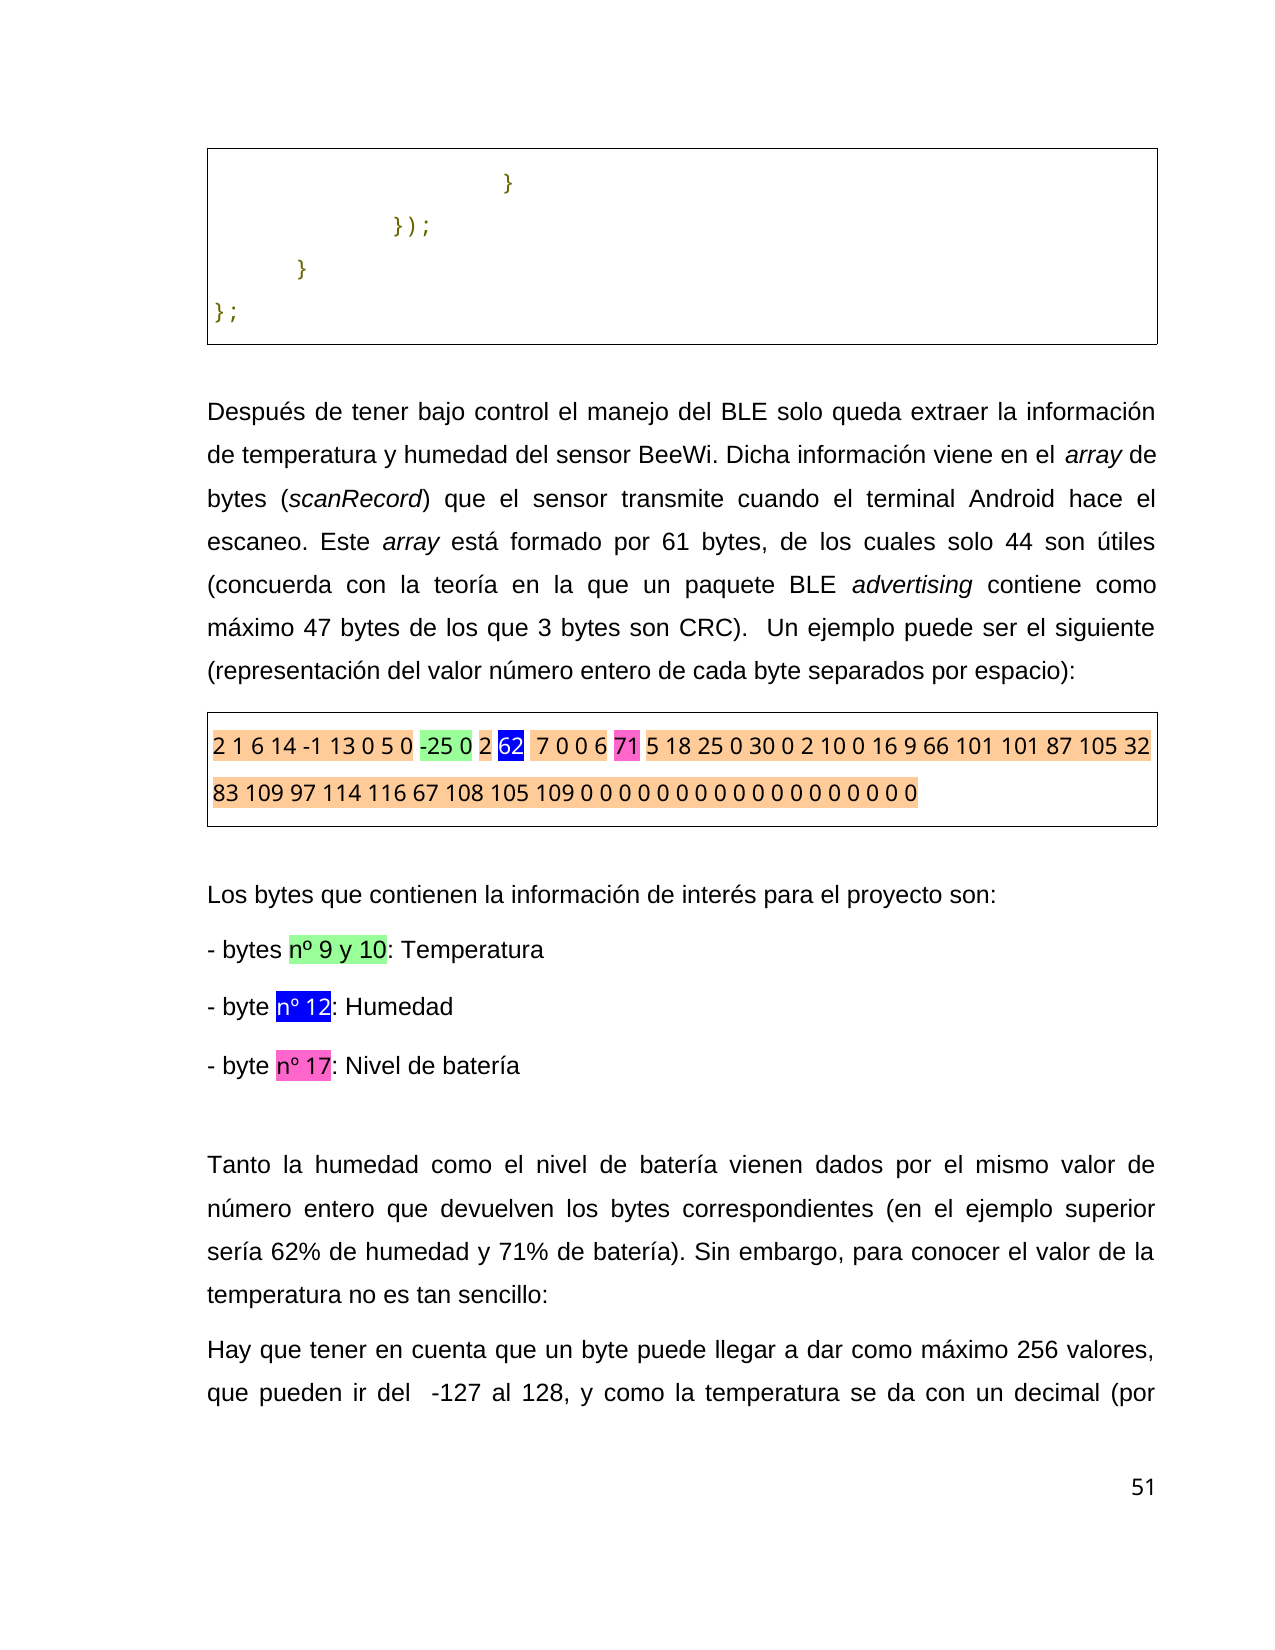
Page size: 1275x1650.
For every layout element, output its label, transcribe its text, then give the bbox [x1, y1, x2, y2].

table_header } }); } }; [208, 149, 1157, 344]
text Los bytes que contienen la información de interés para el proyecto son: [207, 880, 1157, 908]
text Tanto la humedad como el nivel de batería vienen dados por el mismo valor de número entero que devuelven los bytes correspondientes (en el ejemplo superior sería 62% de humedad y 71% de batería). Sin embargo, para conocer el valor de la temperatura no es tan sencillo: [207, 1150, 1157, 1308]
text - bytes nº 9 y 10: Temperatura [207, 935, 1157, 964]
text Después de tener bajo control el manejo del BLE solo queda extraer la información de temperatura y humedad del sensor BeeWi. Dicha información viene en el array de bytes (scanRecord) que el sensor transmite cuando el terminal Android hace el escaneo. Este array está formado por 61 bytes, de los cuales solo 44 son útiles (concuerda con la teoría en la que un paquete BLE advertising contiene como máximo 47 bytes de los que 3 bytes son CRC). Un ejemplo puede ser el siguiente (representación del valor número entero de cada byte separados por espacio): [207, 397, 1157, 685]
text - byte nº 12: Humedad [207, 991, 1157, 1022]
text Hay que tener en cuenta que un byte puede llegar a dar como máximo 256 valores, que pueden ir del -127 al 128, y como la temperatura se da con un decimal (por [207, 1335, 1157, 1407]
text - byte nº 17: Nivel de batería [207, 1050, 1157, 1081]
table_header 2 1 6 14 -1 13 0 5 0 -25 0 2 62 7 0 0 6 71 5 18 25 0 30 0 2 10 0 16 9 66 101 101 87 105 32 83 109 97 114 116 67 108 105 109 0 0 0 0 0 0 0 0 0 0 0 0 0 0 0 0 0 0 [208, 713, 1157, 826]
